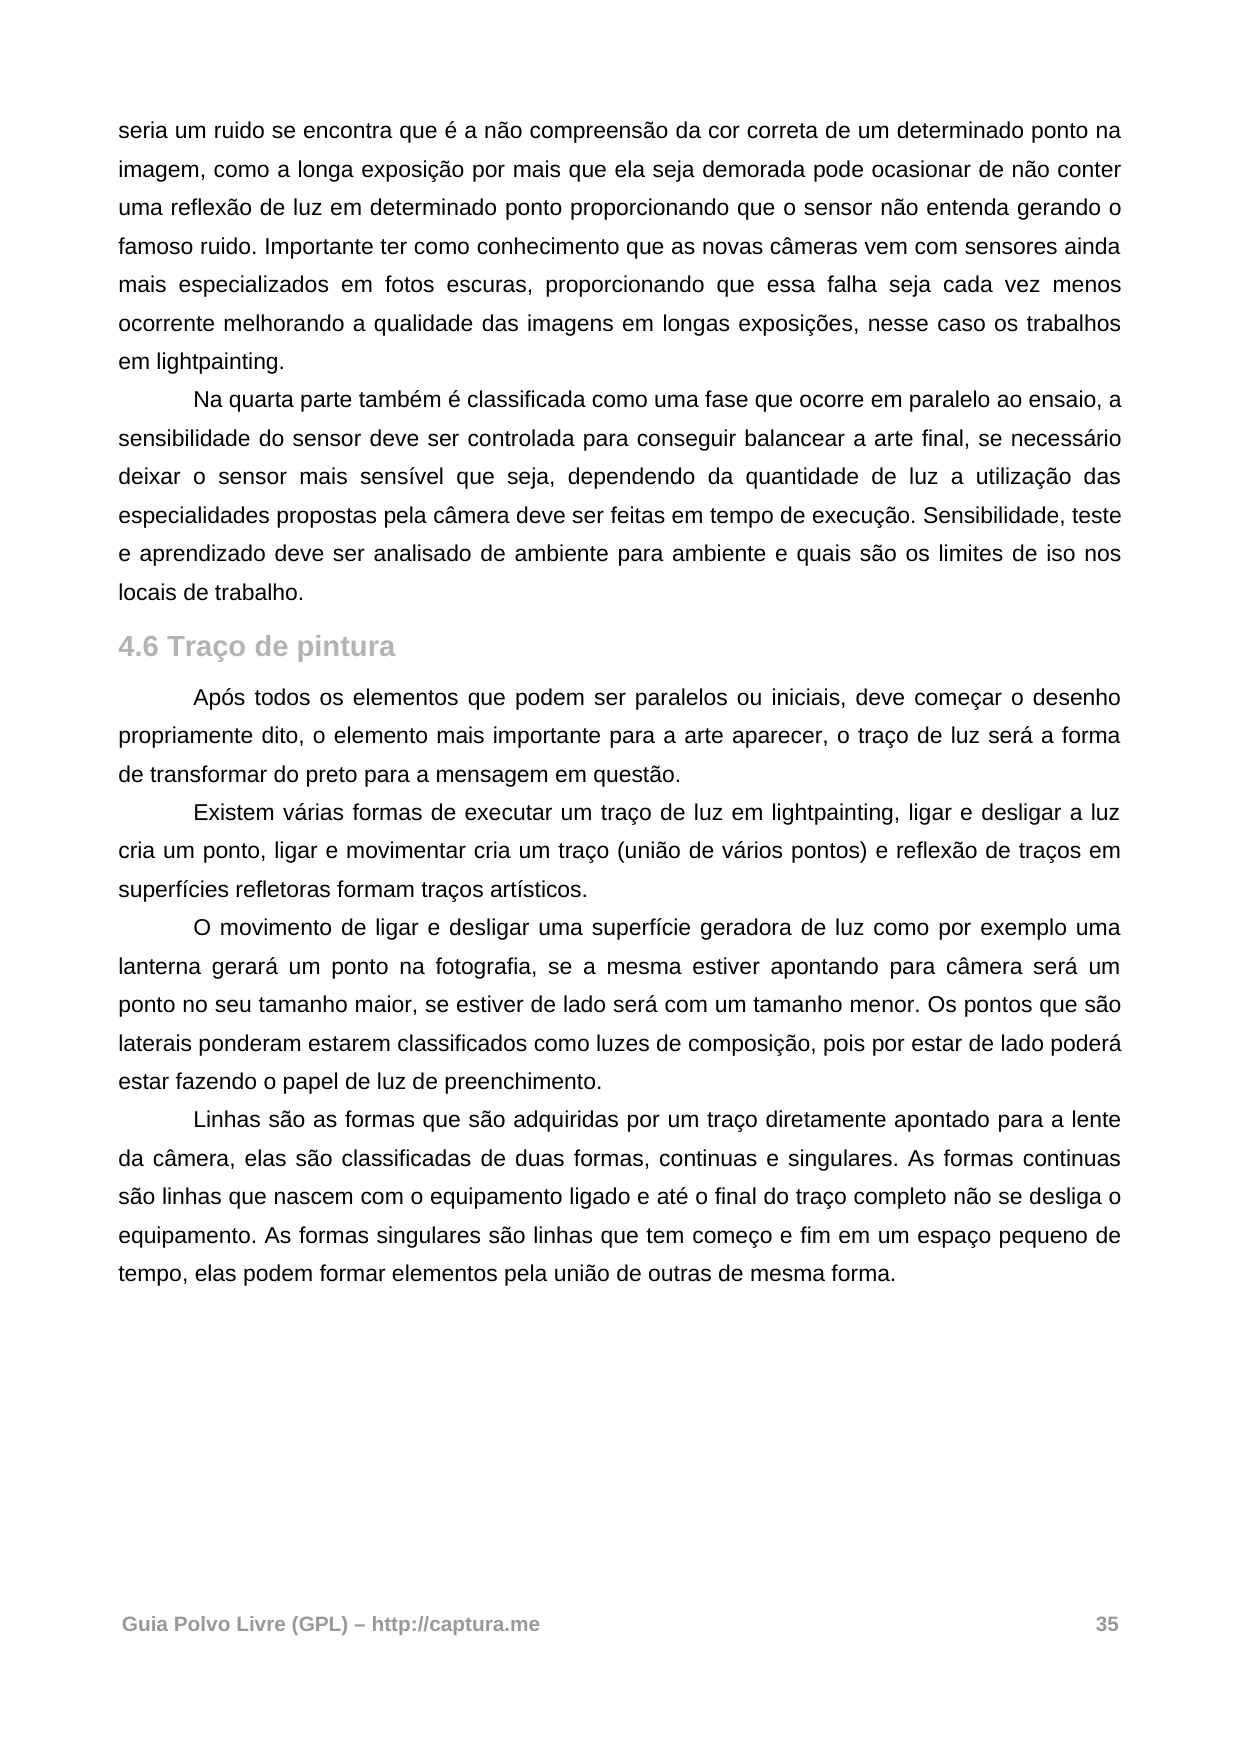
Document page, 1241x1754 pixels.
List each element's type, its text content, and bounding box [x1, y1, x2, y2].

subtitle 4.6 Traço de pintura [118, 629, 1122, 662]
text Linhas são as formas que são adquiridas por um traço diretamente apontado para a lente da câmera, elas são classificadas de duas formas, continuas e singulares. As formas continuas são linhas que nascem com o equipamento ligado e até o final do traço completo não se desliga o equipamento. As formas singulares são linhas que tem começo e fim em um espaço pequeno de tempo, elas podem formar elementos pela união de outras de mesma forma. [118, 1107, 1122, 1287]
text seria um ruido se encontra que é a não compreensão da cor correta de um determinado ponto na imagem, como a longa exposição por mais que ela seja demorada pode ocasionar de não conter uma reflexão de luz em determinado ponto proporcionando que o sensor não entenda gerando o famoso ruido. Importante ter como conhecimento que as novas câmeras vem com sensores ainda mais especializados em fotos escuras, proporcionando que essa falha seja cada vez menos ocorrente melhorando a qualidade das imagens em longas exposições, nesse caso os trabalhos em lightpainting. [118, 118, 1122, 374]
text Após todos os elementos que podem ser paralelos ou iniciais, deve começar o desenho propriamente dito, o elemento mais importante para a arte aparecer, o traço de luz será a forma de transformar do preto para a mensagem em questão. [118, 684, 1122, 787]
text O movimento de ligar e desligar uma superfície geradora de luz como por exemplo uma lanterna gerará um ponto na fotografia, se a mesma estiver apontando para câmera será um ponto no seu tamanho maior, se estiver de lado será com um tamanho menor. Os pontos que são laterais ponderam estarem classificados como luzes de composição, pois por estar de lado poderá estar fazendo o papel de luz de preenchimento. [118, 915, 1122, 1094]
text Existem várias formas de executar um traço de luz em lightpainting, ligar e desligar a luz cria um ponto, ligar e movimentar cria um traço (união de vários pontos) e reflexão de traços em superfícies refletoras formam traços artísticos. [118, 800, 1122, 902]
text Na quarta parte também é classificada como uma fase que ocorre em paralelo ao ensaio, a sensibilidade do sensor deve ser controlada para conseguir balancear a arte final, se necessário deixar o sensor mais sensível que seja, dependendo da quantidade de luz a utilização das especialidades propostas pela câmera deve ser feitas em tempo de execução. Sensibilidade, teste e aprendizado deve ser analisado de ambiente para ambiente e quais são os limites de iso nos locais de trabalho. [118, 387, 1122, 605]
